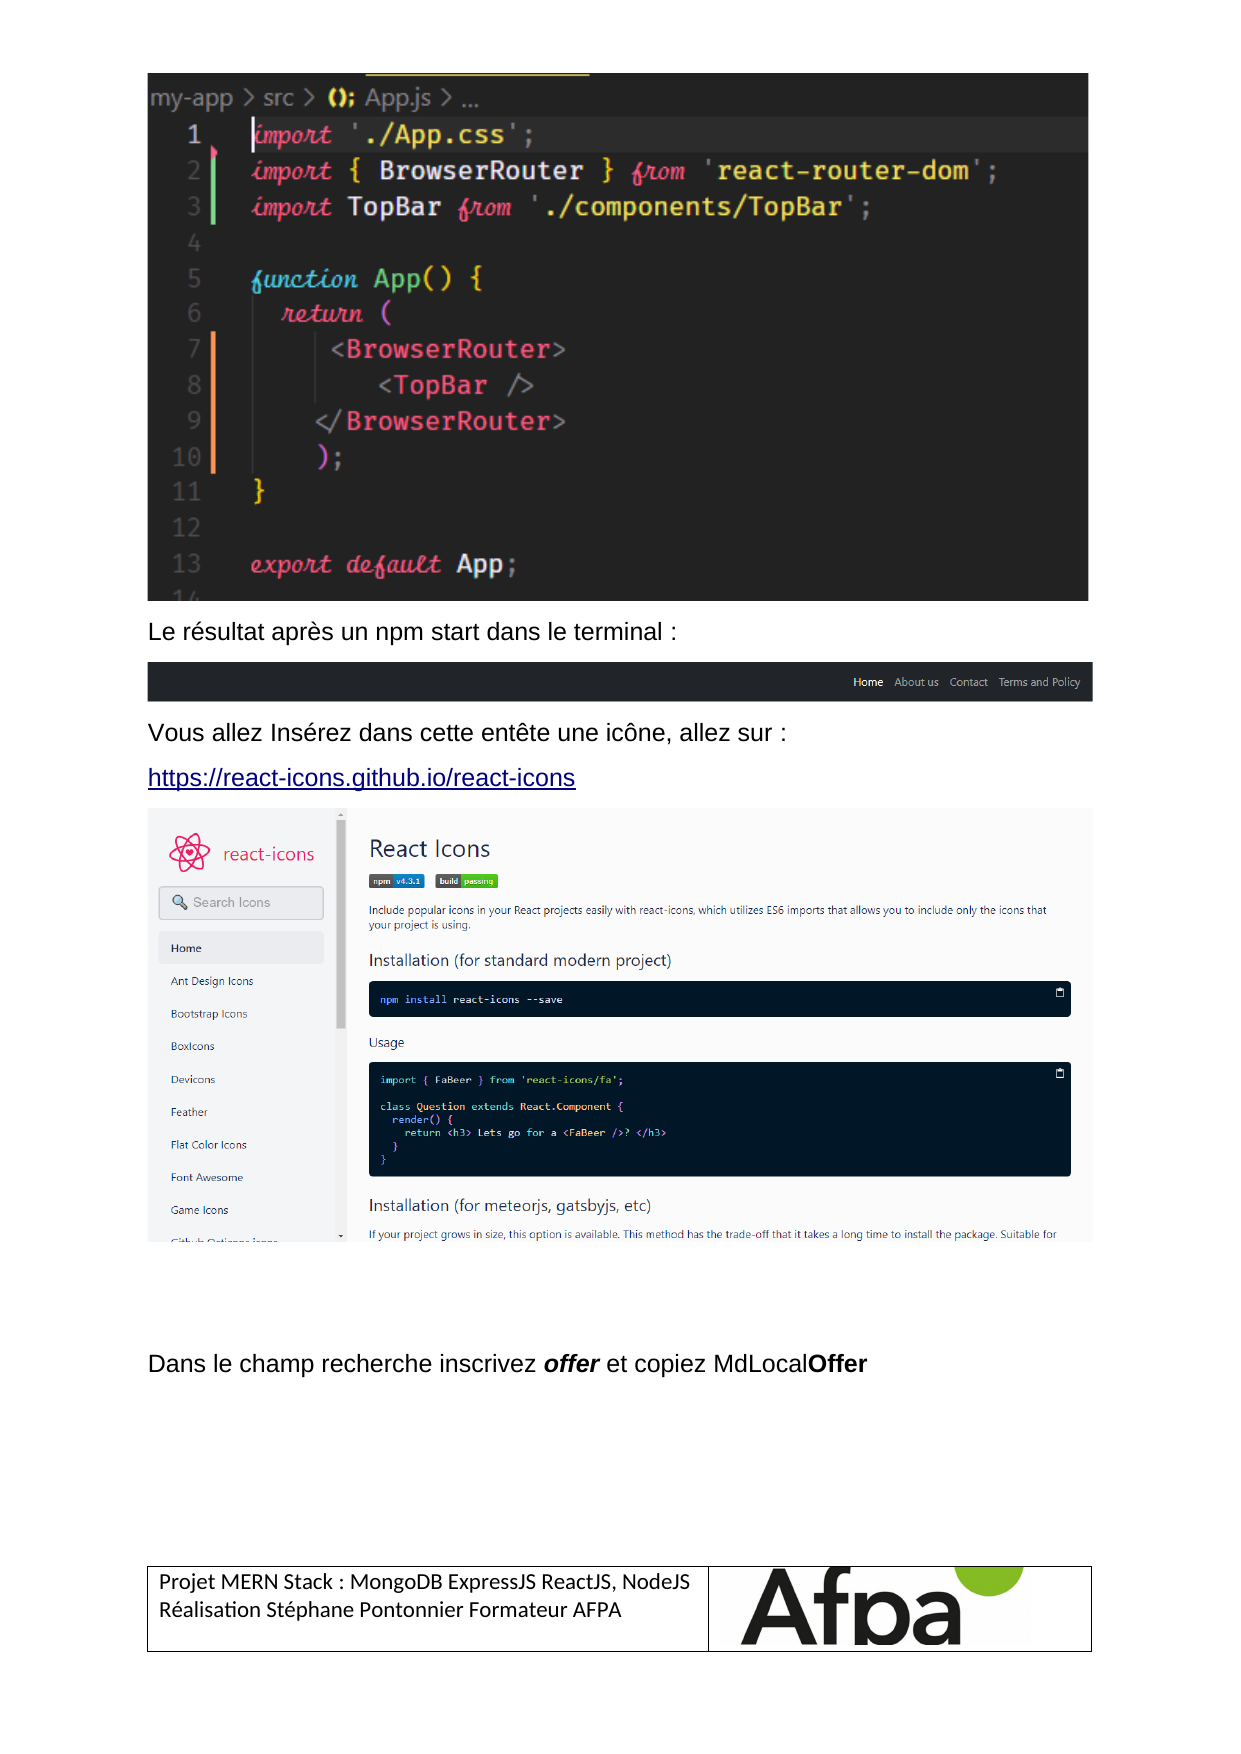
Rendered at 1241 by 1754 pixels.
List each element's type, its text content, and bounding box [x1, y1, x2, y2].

text Le résultat après un npm start dans le terminal : [148, 617, 1093, 646]
text Vous allez Insérez dans cette entête une icône, allez sur : [148, 718, 1093, 747]
text https://react-icons.github.io/react-icons [148, 763, 1093, 792]
text Dans le champ recherche inscrivez offer et copiez MdLocalOffer [148, 1349, 1093, 1377]
